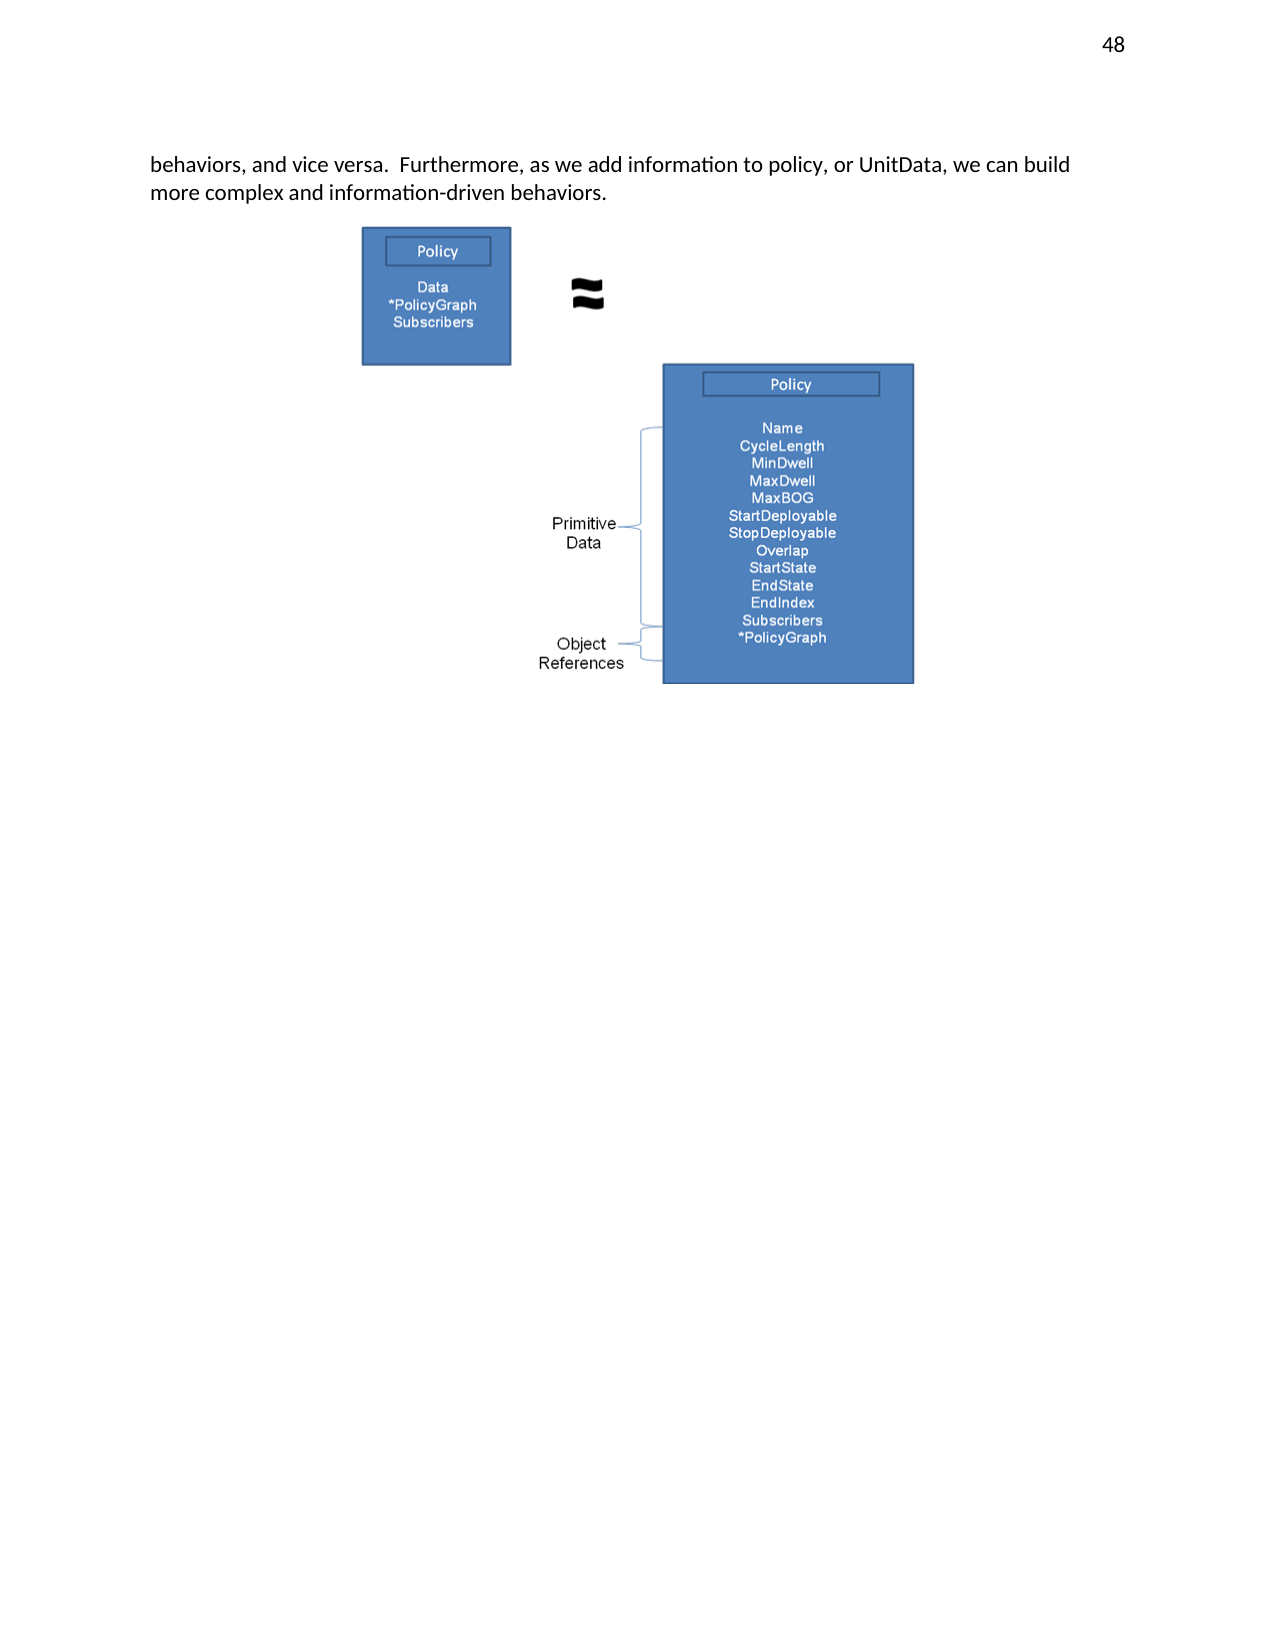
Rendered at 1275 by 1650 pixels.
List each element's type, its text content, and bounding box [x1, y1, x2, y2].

text behaviors, and vice versa. Furthermore, as we add information to policy, or UnitData, we can build more complex and information-driven behaviors. [150, 150, 1125, 206]
